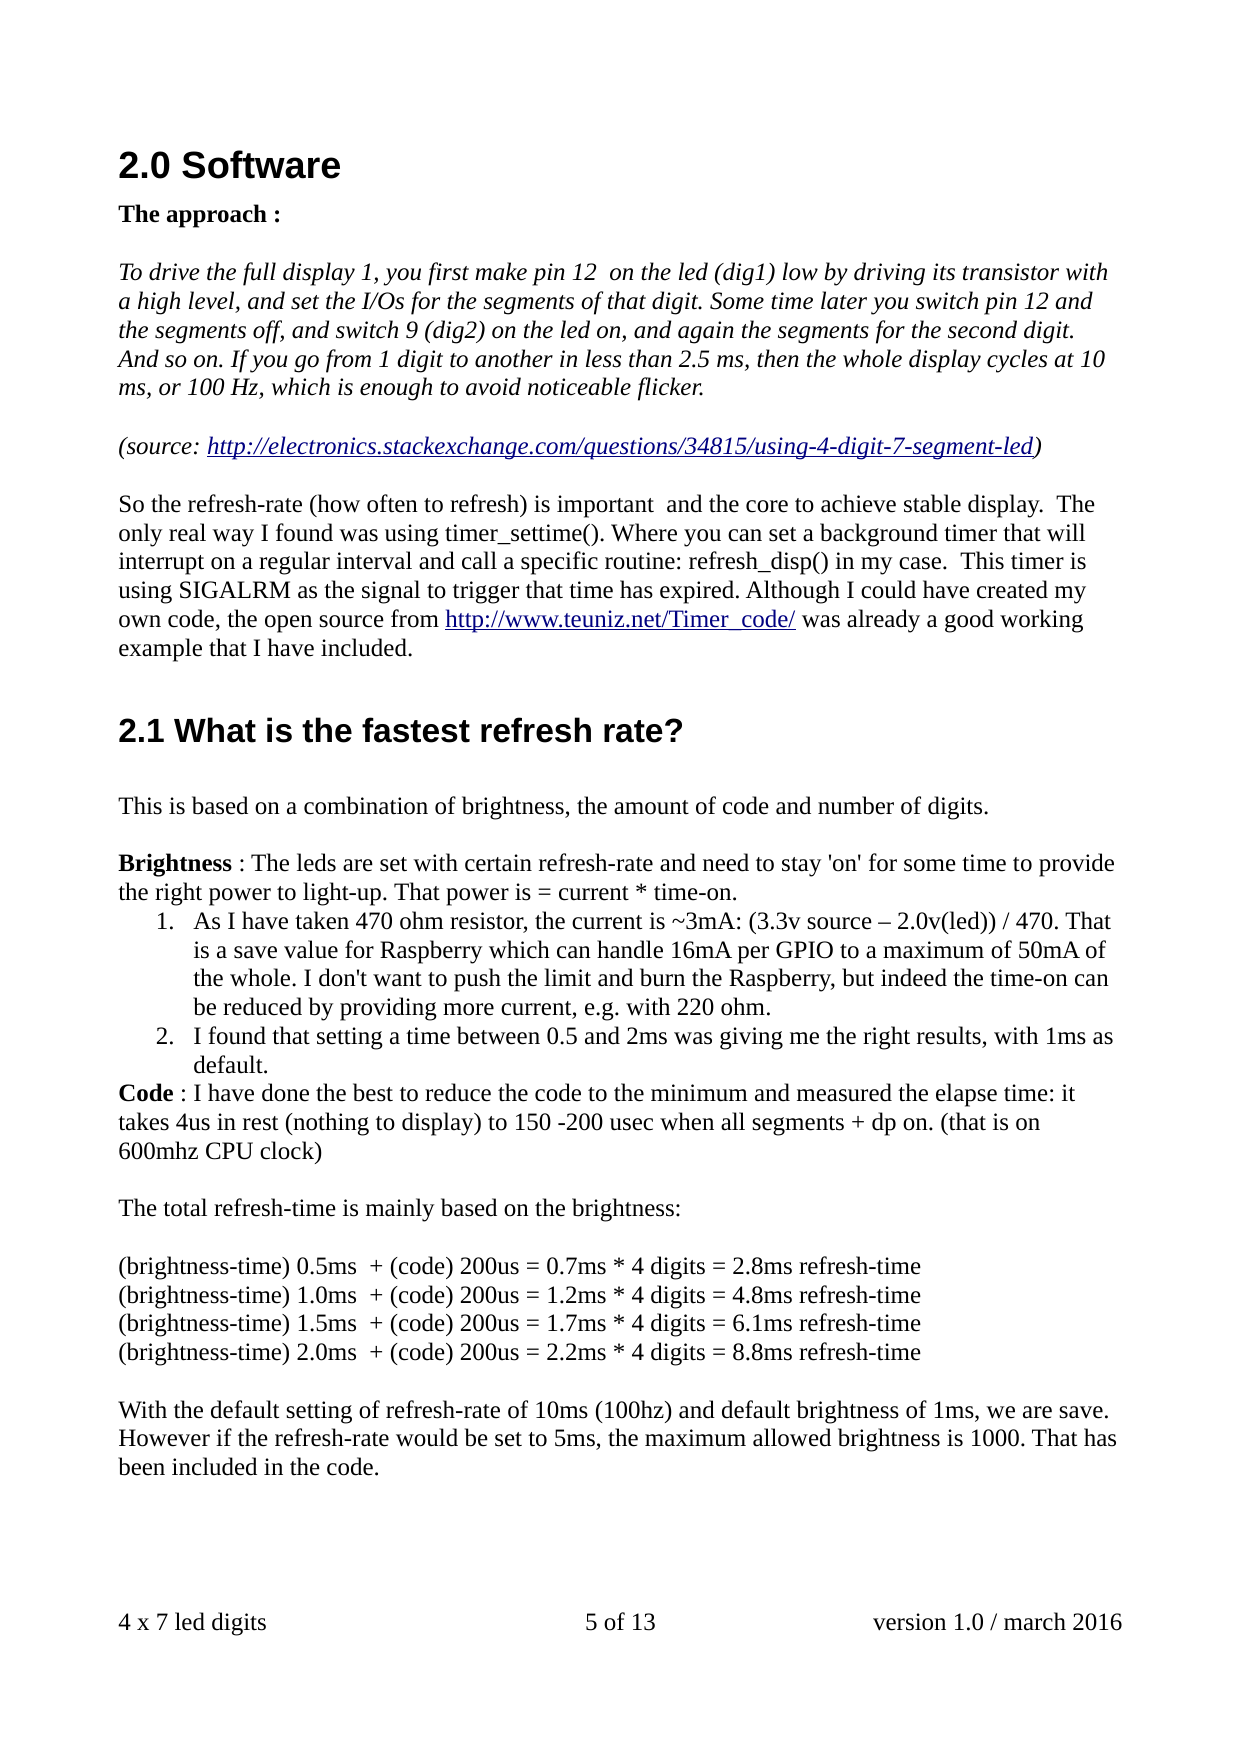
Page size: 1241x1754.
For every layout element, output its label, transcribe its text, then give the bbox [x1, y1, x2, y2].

text To drive the full display 1, you first make pin 12 on the led (dig1) low by driving its transistor with a high level, and set the I/Os for the segments of that digit. Some time later you switch pin 12 and the segments off, and switch 9 (dig2) on the led on, and again the segments for the second digit. And so on. If you go from 1 digit to another in less than 2.5 ms, then the whole display cycles at 10 ms, or 100 Hz, which is enough to avoid noticeable flicker. [118, 257, 1122, 401]
text (brightness-time) 2.0ms + (code) 200us = 2.2ms * 4 digits = 8.8ms refresh-time [118, 1337, 1122, 1366]
text This is based on a combination of brightness, the amount of code and number of digits. [118, 791, 1122, 820]
text With the default setting of refresh-rate of 10ms (100hz) and default brightness of 1ms, we are save. [118, 1395, 1122, 1423]
text (source: http://electronics.stackexchange.com/questions/34815/using-4-digit-7-segment-led) [118, 431, 1122, 459]
text Brightness : The leds are set with certain refresh-rate and need to stay 'on' for some time to provide the right power to light-up. That power is = current * time-on. [118, 848, 1122, 906]
text Code : I have done the best to reduce the code to the minimum and measured the elapse time: it takes 4us in rest (nothing to display) to 150 -200 usec when all segments + dp on. (that is on 600mhz CPU clock) [118, 1078, 1122, 1165]
text The total refresh-time is mainly based on the brightness: [118, 1193, 1122, 1222]
subtitle 2.0 Software [118, 143, 1122, 187]
text (brightness-time) 0.5ms + (code) 200us = 0.7ms * 4 digits = 2.8ms refresh-time [118, 1251, 1122, 1280]
text However if the refresh-rate would be set to 5ms, the maximum allowed brightness is 1000. That has been included in the code. [118, 1423, 1122, 1481]
text (brightness-time) 1.5ms + (code) 200us = 1.7ms * 4 digits = 6.1ms refresh-time [118, 1308, 1122, 1337]
list I found that setting a time between 0.5 and 2ms was giving me the right results, with 1ms as default. [156, 1021, 1122, 1078]
text (brightness-time) 1.0ms + (code) 200us = 1.2ms * 4 digits = 4.8ms refresh-time [118, 1280, 1122, 1308]
list As I have taken 470 ohm resistor, the current is ~3mA: (3.3v source – 2.0v(led)) / 470. That is a save value for Raspberry which can handle 16mA per GPIO to a maximum of 50mA of the whole. I don't want to push the limit and burn the Raspberry, but indeed the time-on can be reduced by providing more current, e.g. with 220 ohm. [156, 906, 1122, 1021]
text So the refresh-rate (how often to refresh) is important and the core to achieve stable display. The only real way I found was using timer_settime(). Where you can set a background timer that will interrupt on a regular interval and call a specific routine: refresh_disp() in my case. This timer is using SIGALRM as the signal to trigger that time has expired. Although I could have created my own code, the open source from http://www.teuniz.net/Timer_code/ was already a good working example that I have included. [118, 489, 1122, 661]
text The approach : [118, 199, 1122, 228]
subtitle 2.1 What is the fastest refresh rate? [118, 711, 1122, 750]
